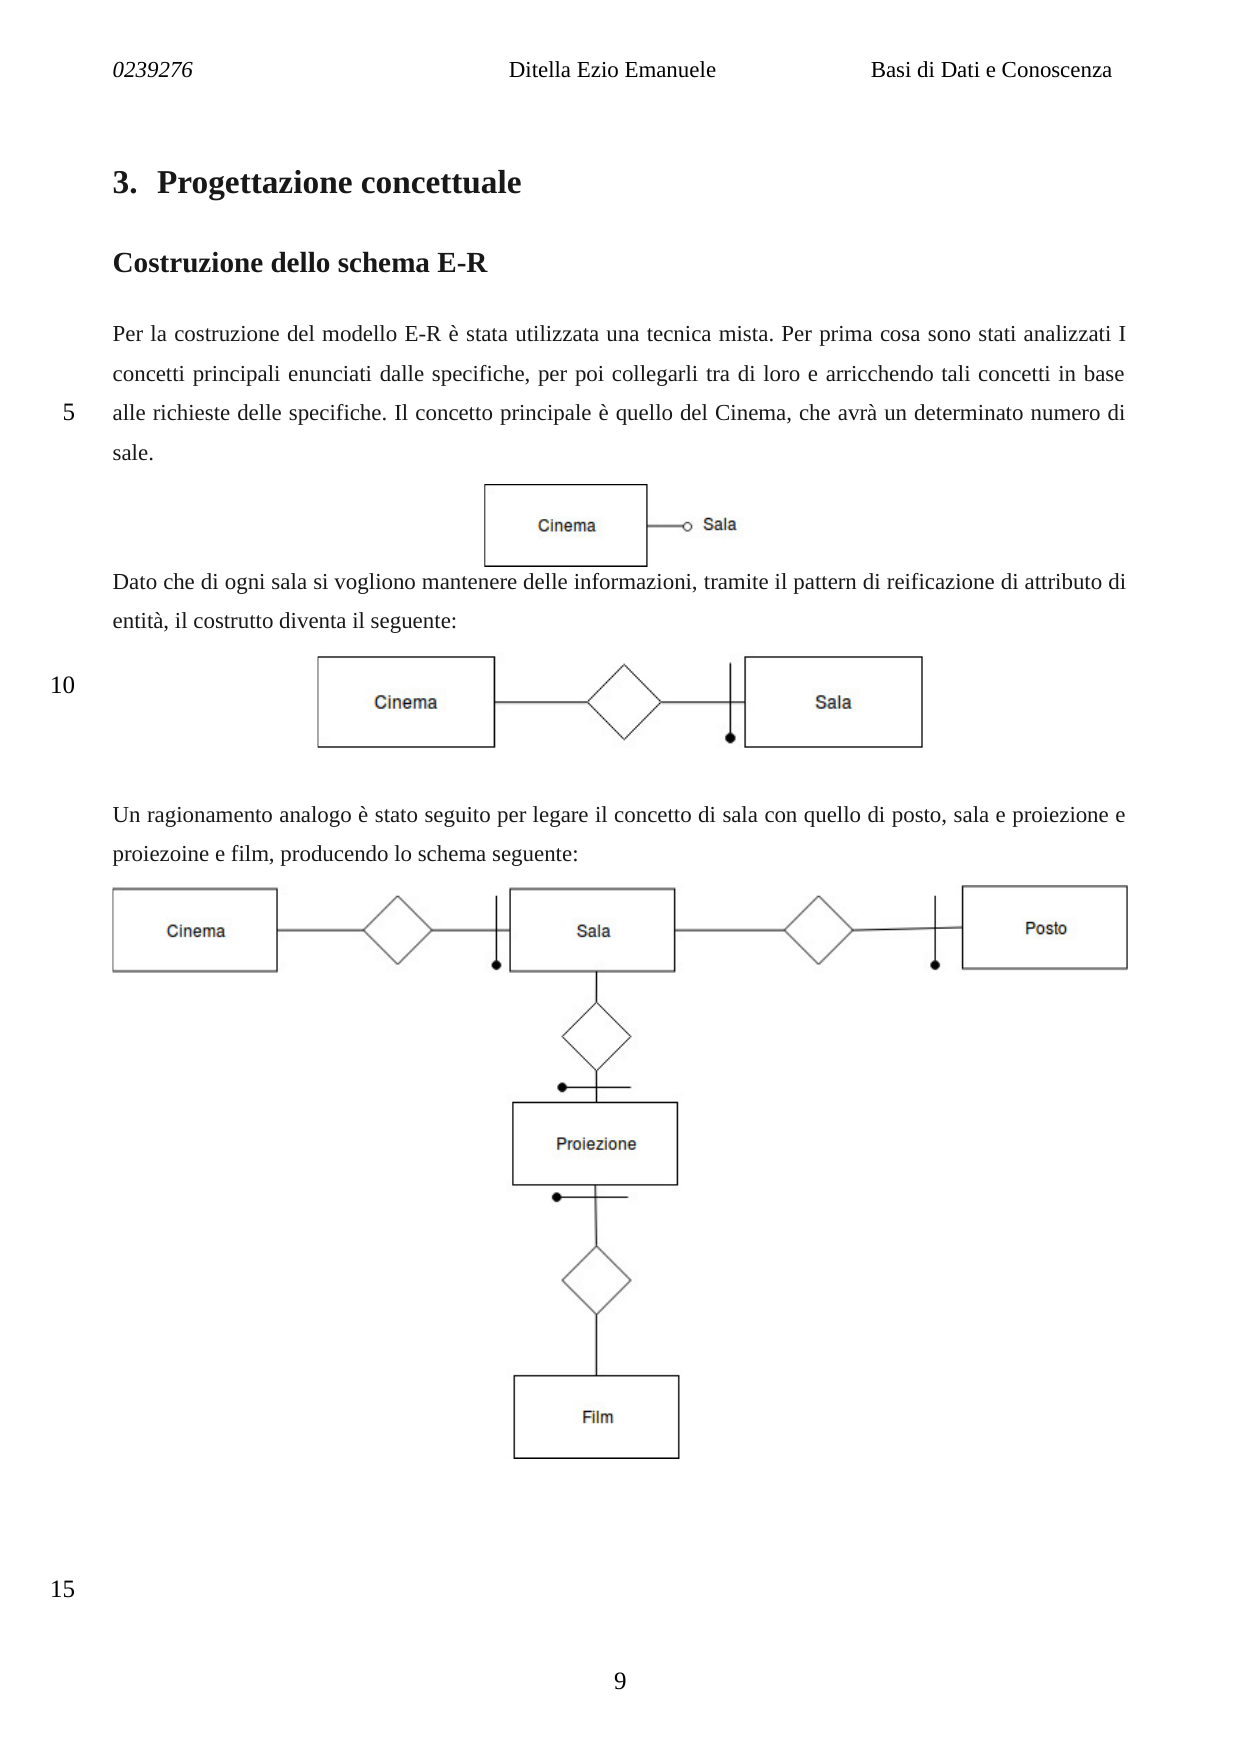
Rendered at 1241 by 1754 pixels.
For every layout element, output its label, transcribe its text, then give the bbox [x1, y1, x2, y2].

subtitle Costruzione dello schema E-R [112, 245, 1128, 278]
subtitle Un ragionamento analogo è stato seguito per legare il concetto di sala con quello di posto, sala e proiezione e proiezoine e film, producendo lo schema seguente: [112, 801, 1128, 866]
subtitle Progettazione concettuale [112, 162, 1128, 201]
subtitle Per la costruzione del modello E-R è stata utilizzata una tecnica mista. Per prima cosa sono stati analizzati I concetti principali enunciati dalle specifiche, per poi collegarli tra di loro e arricchendo tali concetti in base alle richieste delle specifiche. Il concetto principale è quello del Cinema, che avrà un determinato numero di sale. [112, 320, 1128, 465]
picture [112, 885, 1128, 1459]
picture [484, 484, 756, 567]
subtitle Dato che di ogni sala si vogliono mantenere delle informazioni, tramite il pattern di reificazione di attributo di entità, il costrutto diventa il seguente: [112, 568, 1128, 633]
picture [317, 652, 923, 751]
